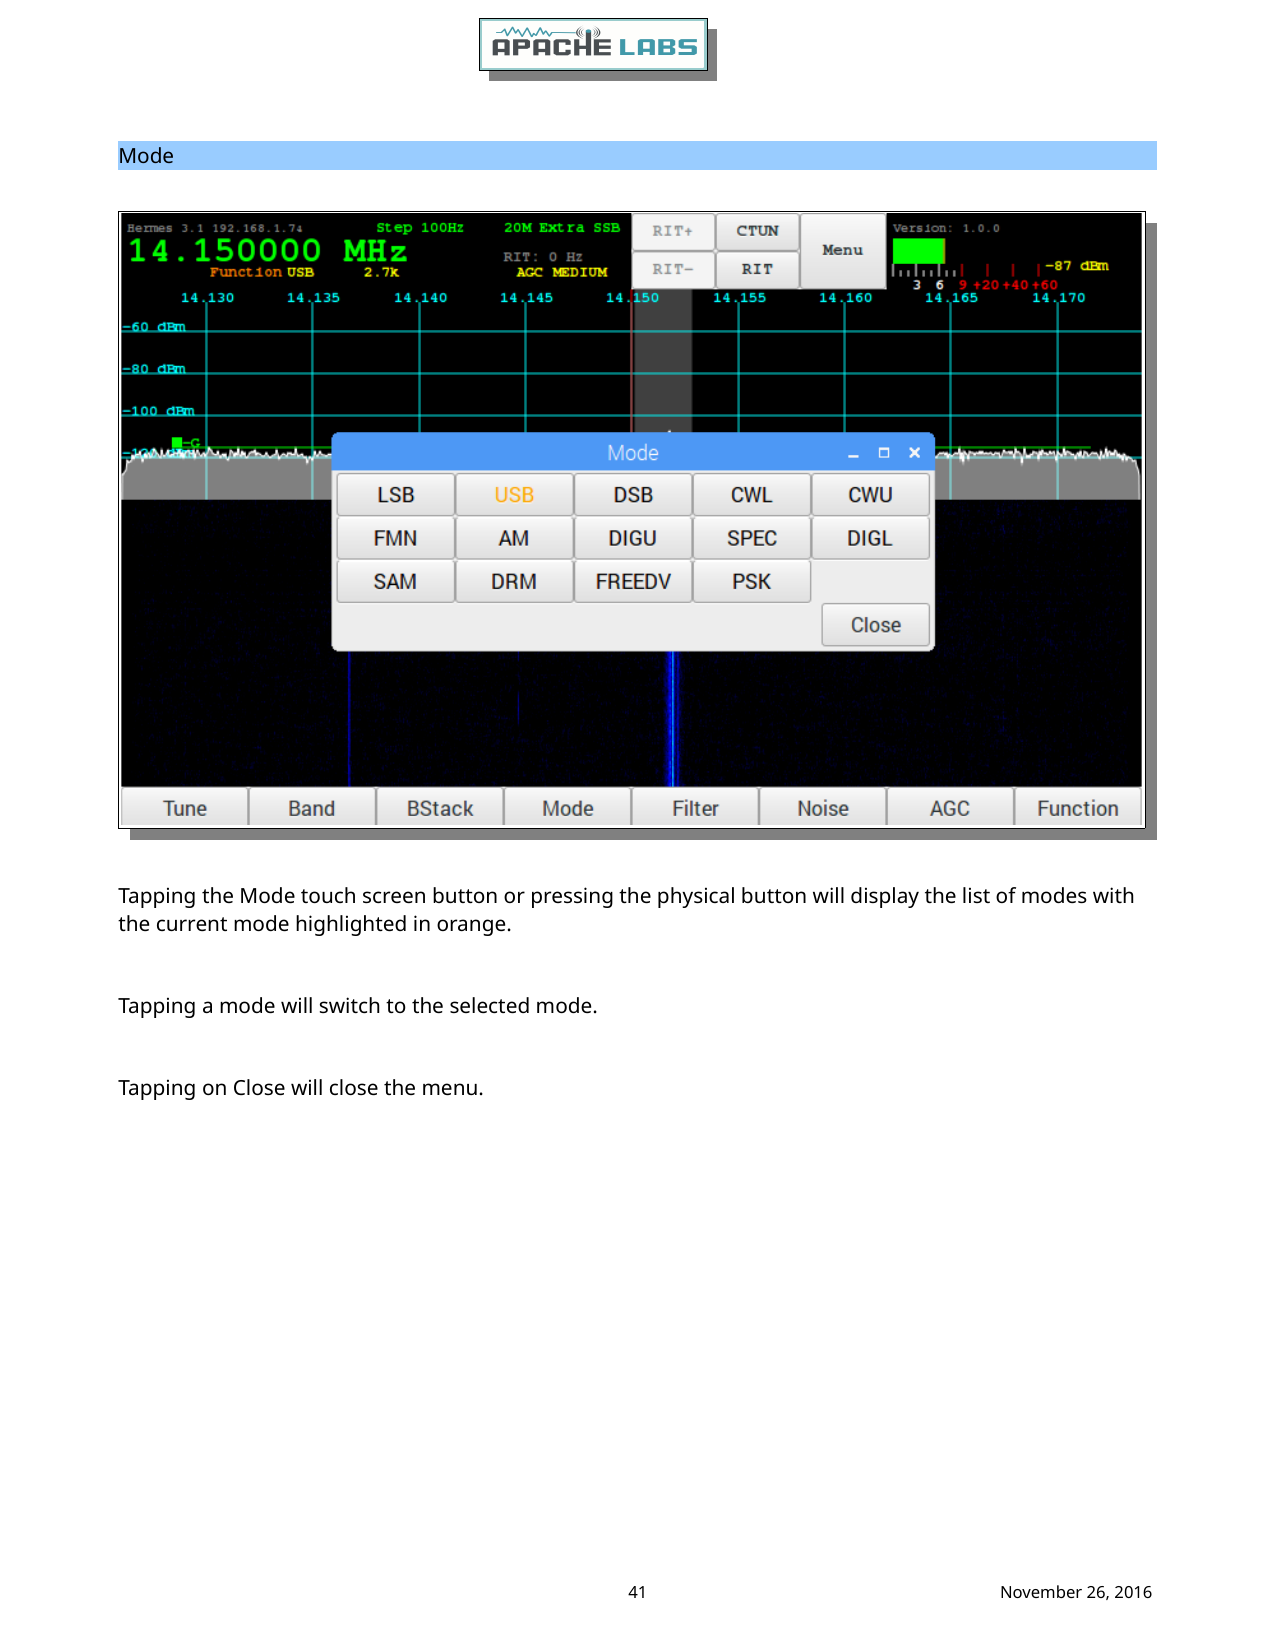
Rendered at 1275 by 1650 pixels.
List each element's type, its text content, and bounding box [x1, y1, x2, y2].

text Tapping on Close will close the menu. [118, 1073, 1157, 1101]
picture [121, 213, 1142, 825]
picture [482, 21, 704, 68]
text Tapping a mode will switch to the selected mode. [118, 991, 1157, 1019]
text Tapping the Mode touch screen button or pressing the physical button will display the list of modes with the current mode highlighted in orange. [118, 881, 1157, 938]
subtitle Mode [118, 141, 1157, 170]
